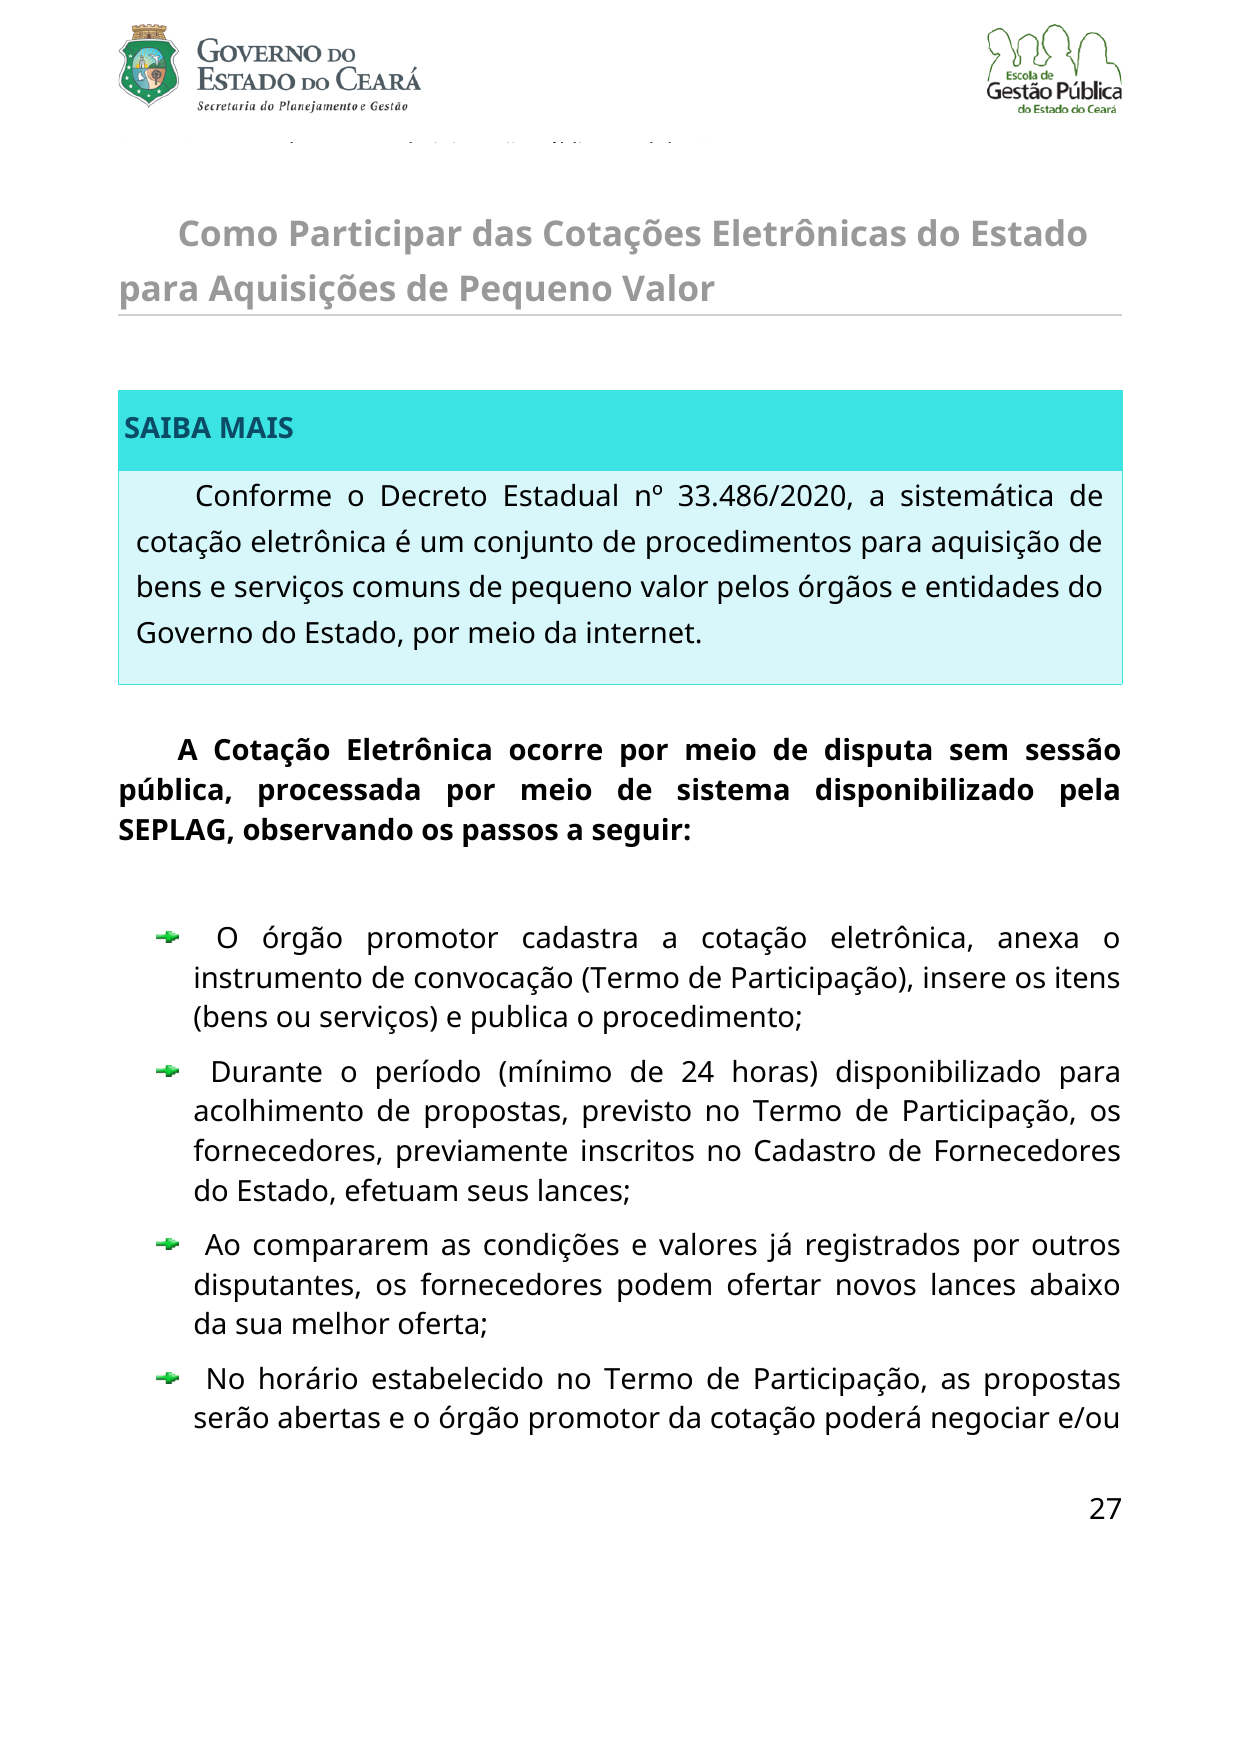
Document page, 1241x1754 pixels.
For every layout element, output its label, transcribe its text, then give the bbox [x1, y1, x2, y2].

list Durante o período (mínimo de 24 horas) disponibilizado para acolhimento de propostas, previsto no Termo de Participação, os fornecedores, previamente inscritos no Cadastro de Fornecedores do Estado, efetuam seus lances; [156, 1051, 1122, 1210]
list Ao compararem as condições e valores já registrados por outros disputantes, os fornecedores podem ofertar novos lances abaixo da sua melhor oferta; [156, 1224, 1122, 1343]
table_cell Conforme o Decreto Estadual nº 33.486/2020, a sistemática de cotação eletrônica é um conjunto de procedimentos para aquisição de bens e serviços comuns de pequeno valor pelos órgãos e entidades do Governo do Estado, por meio da internet. [119, 471, 1122, 684]
list No horário estabelecido no Termo de Participação, as propostas serão abertas e o órgão promotor da cotação poderá negociar e/ou [156, 1358, 1122, 1437]
subtitle Como Participar das Cotações Eletrônicas do Estado para Aquisições de Pequeno Valor [118, 208, 1122, 314]
picture [156, 1065, 179, 1077]
picture [156, 1238, 179, 1250]
text A Cotação Eletrônica ocorre por meio de disputa sem sessão pública, processada por meio de sistema disponibilizado pela SEPLAG, observando os passos a seguir: [118, 729, 1122, 848]
table_header SAIBA MAIS [119, 391, 1122, 470]
picture [156, 1372, 179, 1384]
picture [156, 931, 179, 943]
list O órgão promotor cadastra a cotação eletrônica, anexa o instrumento de convocação (Termo de Participação), insere os itens (bens ou serviços) e publica o procedimento; [156, 917, 1122, 1036]
picture [118, 24, 1122, 113]
